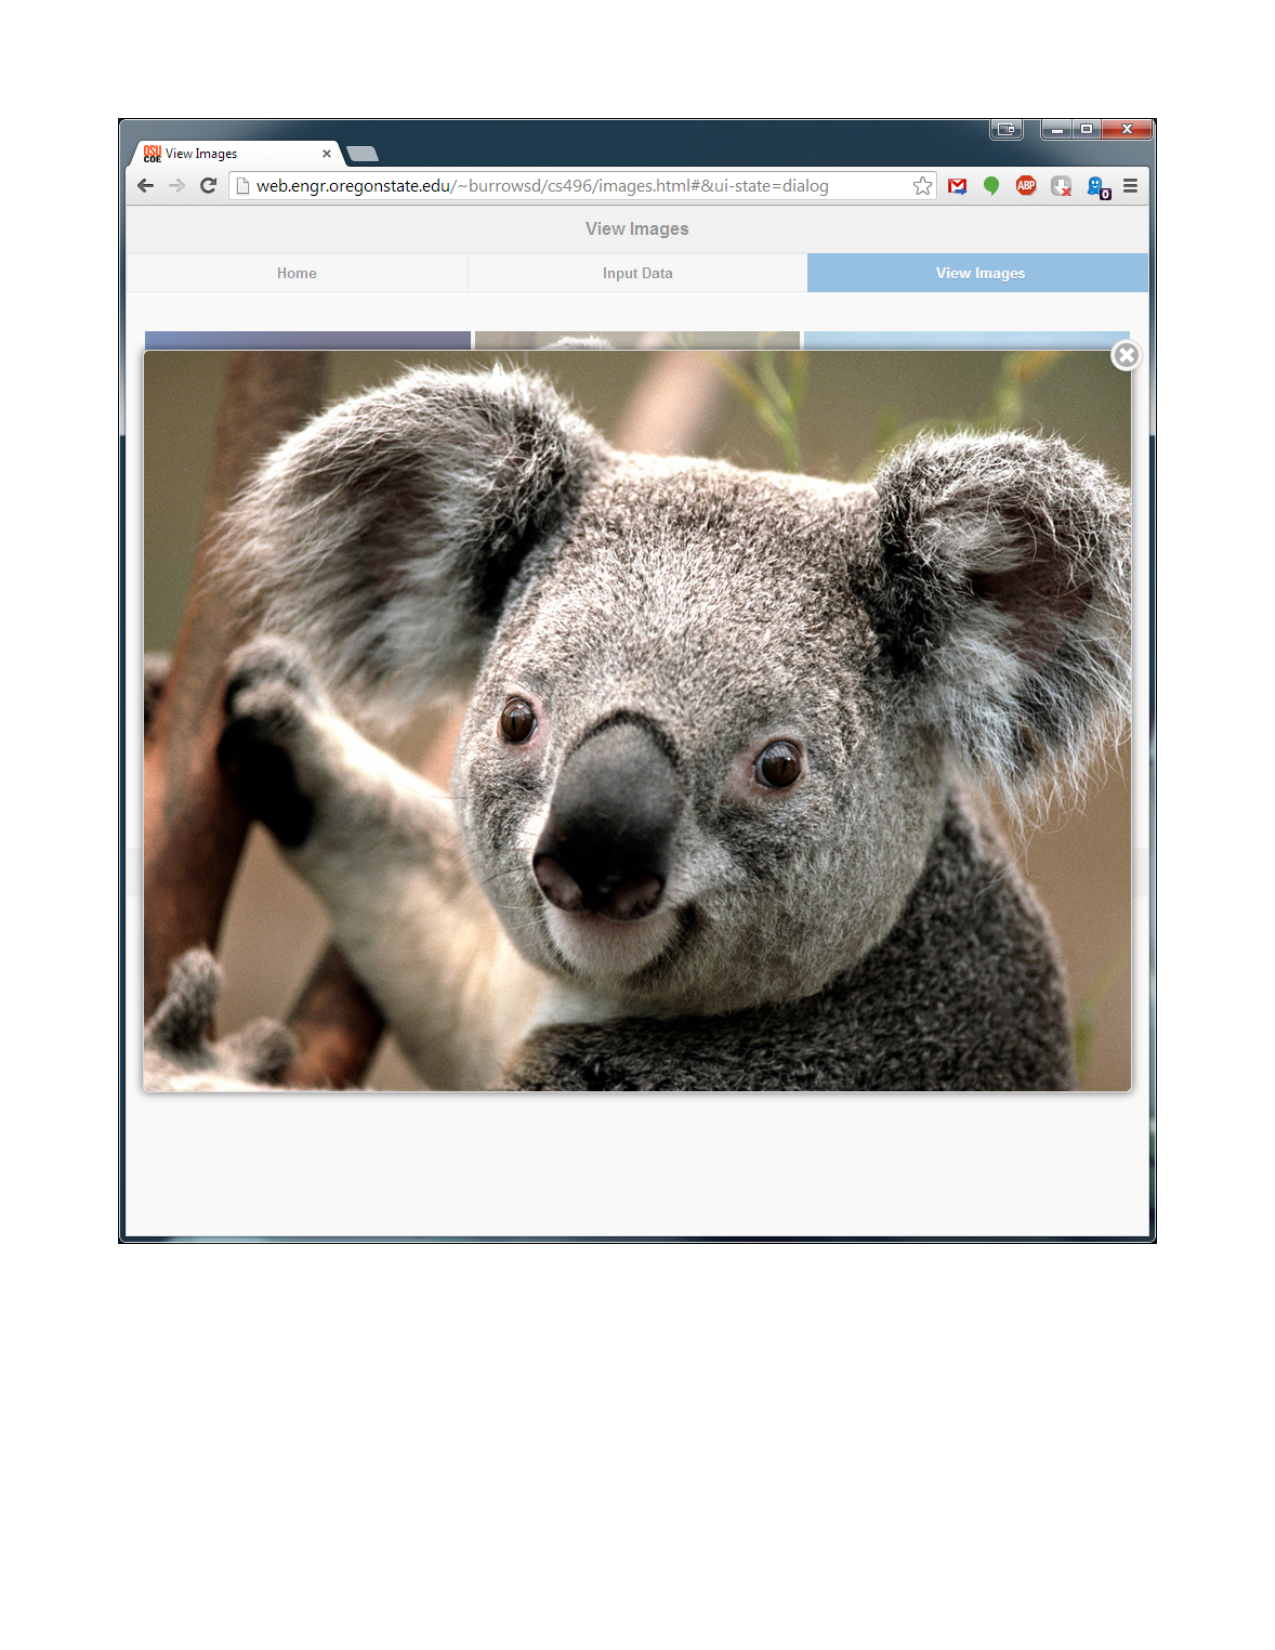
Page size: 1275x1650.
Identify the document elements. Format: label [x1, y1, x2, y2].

picture [118, 118, 1157, 1244]
